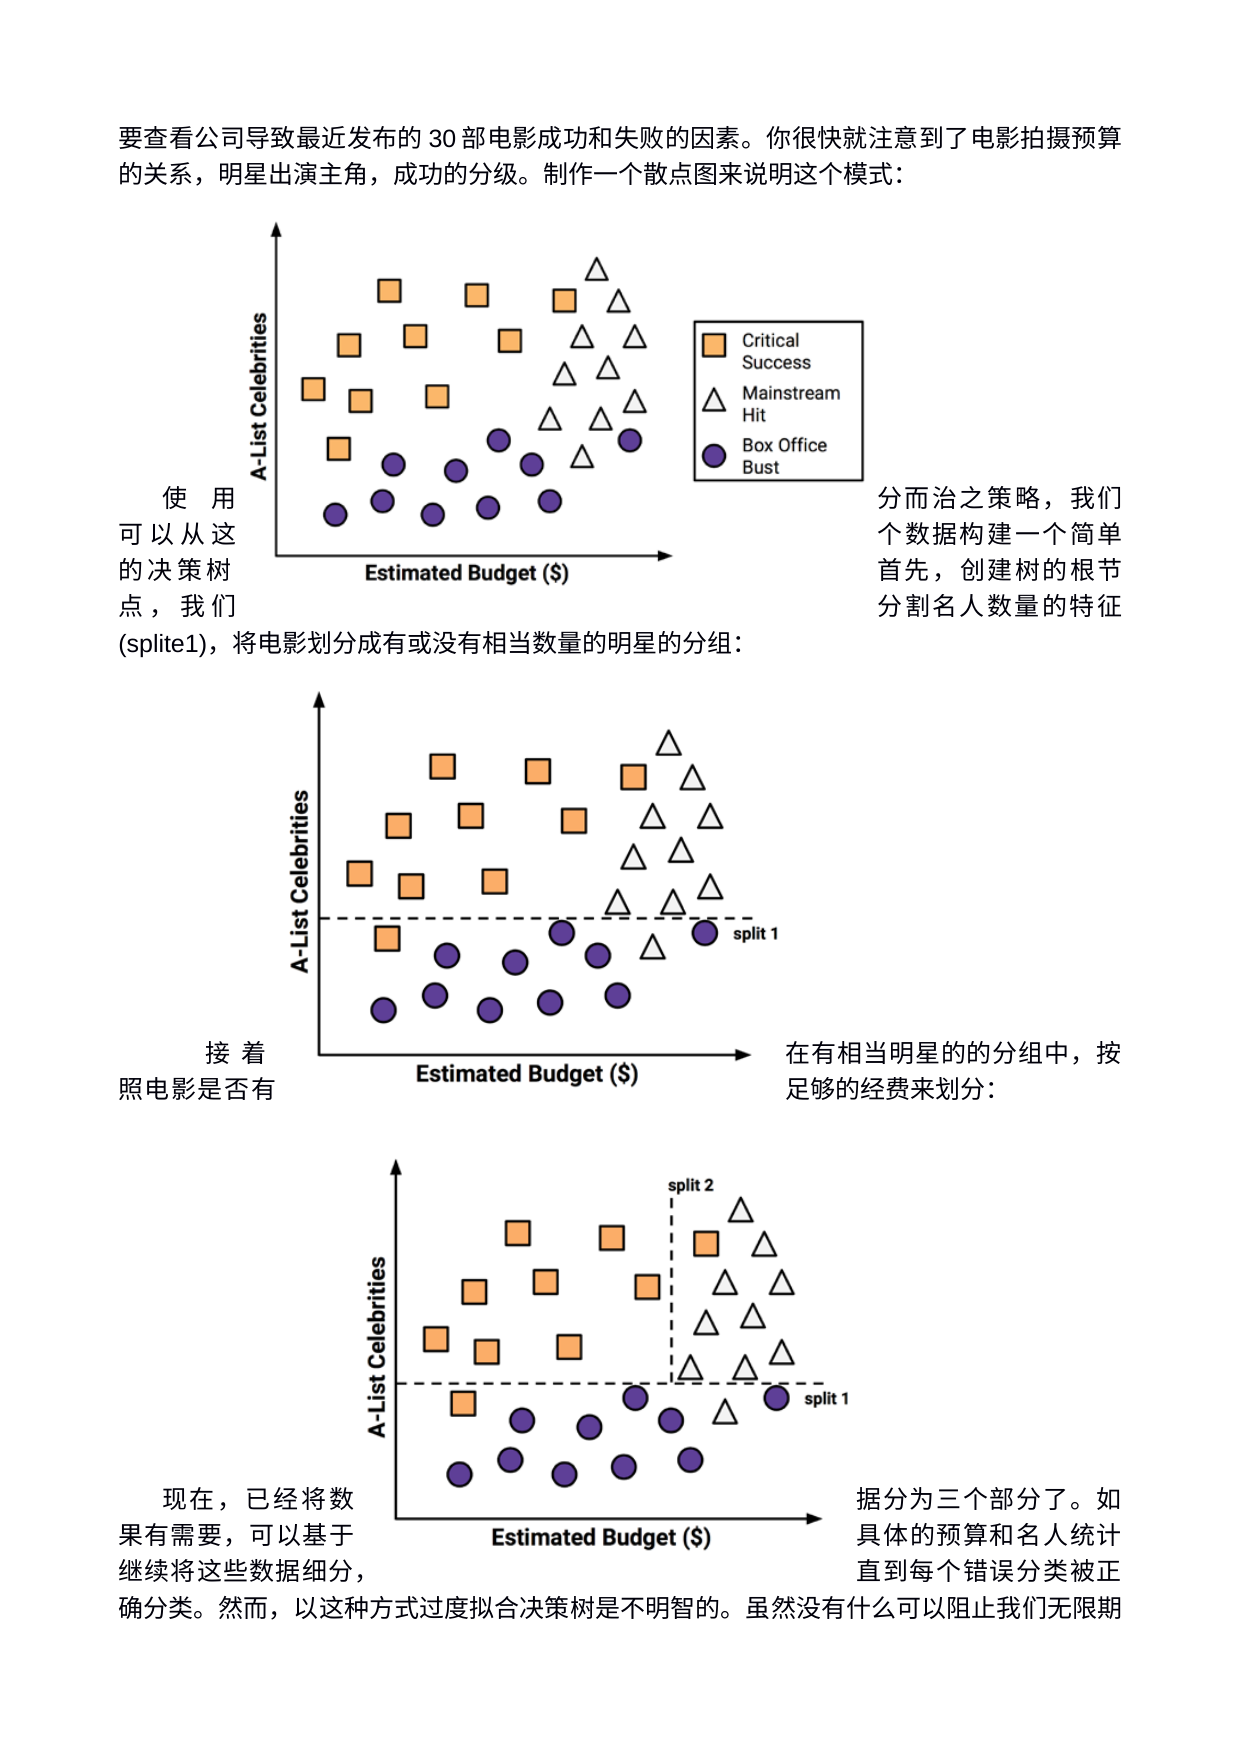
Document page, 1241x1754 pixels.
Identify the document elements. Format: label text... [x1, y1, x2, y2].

text 接着，在有相当明星的的分组中，按照电影是否有足够的经费来划分： [118, 1033, 1122, 1106]
text 现在，已经将数据分为三个部分了。如果有需要，可以基于具体的预算和名人统计继续将这些数据细分，直到每个错误分类被正确分类。然而，以这种方式过度拟合决策树是不明智的。虽然没有什么可以阻止我们无限期 [118, 1479, 1122, 1624]
text 使用分而治之策略，我们可以从这个数据构建一个简单的决策树。首先，创建树的根节点，我们分割名人数量的特征(splite1)，将电影划分成有或没有相当数量的明星的分组： [118, 478, 1122, 659]
text 要查看公司导致最近发布的30部电影成功和失败的因素。你很快就注意到了电影拍摄预算的关系，明星出演主角，成功的分级。制作一个散点图来说明这个模式： [118, 118, 1122, 191]
